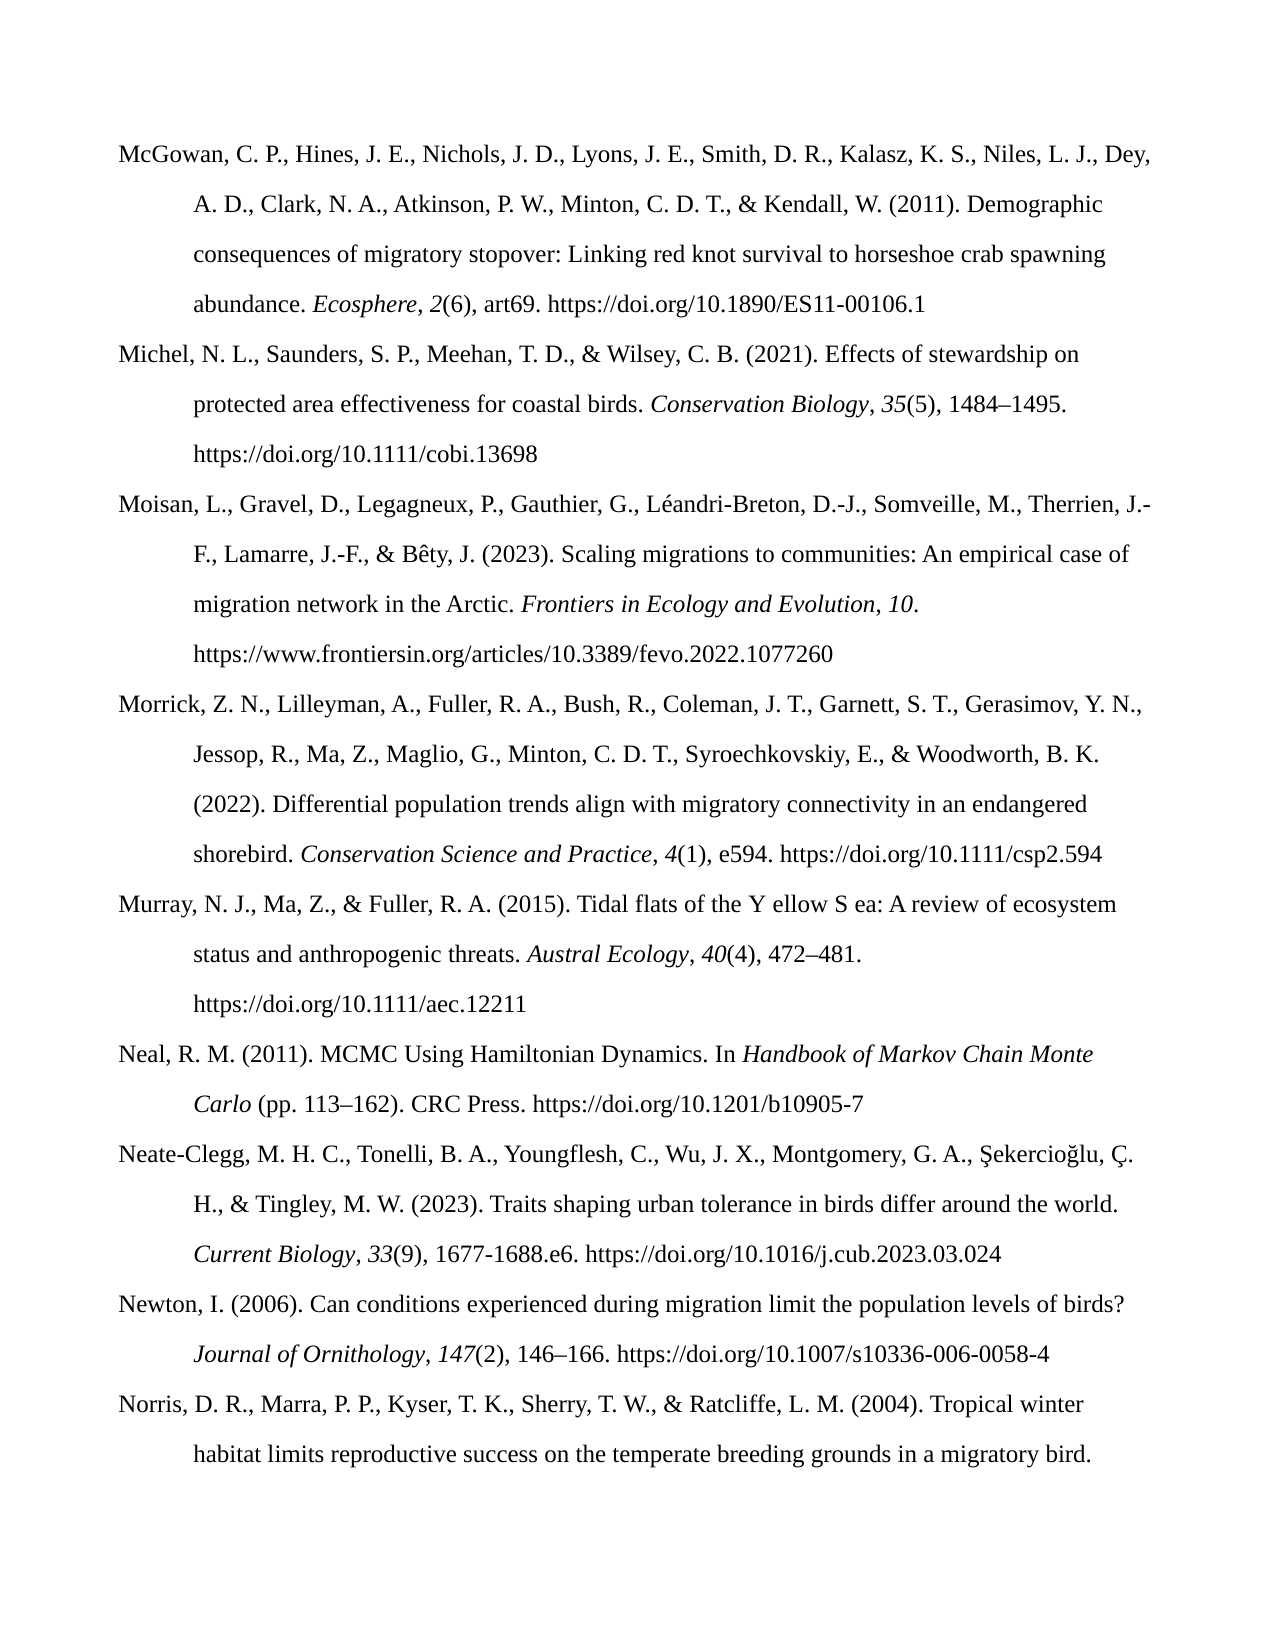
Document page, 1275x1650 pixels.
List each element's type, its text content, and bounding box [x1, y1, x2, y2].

text Neate-Clegg, M. H. C., Tonelli, B. A., Youngflesh, C., Wu, J. X., Montgomery, G. A., Şekercioğlu, Ç. H., & Tingley, M. W. (2023). Traits shaping urban tolerance in birds differ around the world. Current Biology, 33(9), 1677-1688.e6. https://doi.org/10.1016/j.cub.2023.03.024 [118, 1118, 1157, 1268]
text Norris, D. R., Marra, P. P., Kyser, T. K., Sherry, T. W., & Ratcliffe, L. M. (2004). Tropical winter habitat limits reproductive success on the temperate breeding grounds in a migratory bird. [118, 1368, 1157, 1468]
text Michel, N. L., Saunders, S. P., Meehan, T. D., & Wilsey, C. B. (2021). Effects of stewardship on protected area effectiveness for coastal birds. Conservation Biology, 35(5), 1484–1495. https://doi.org/10.1111/cobi.13698 [118, 318, 1157, 468]
text McGowan, C. P., Hines, J. E., Nichols, J. D., Lyons, J. E., Smith, D. R., Kalasz, K. S., Niles, L. J., Dey, A. D., Clark, N. A., Atkinson, P. W., Minton, C. D. T., & Kendall, W. (2011). Demographic consequences of migratory stopover: Linking red knot survival to horseshoe crab spawning abundance. Ecosphere, 2(6), art69. https://doi.org/10.1890/ES11-00106.1 [118, 118, 1157, 318]
text Murray, N. J., Ma, Z., & Fuller, R. A. (2015). Tidal flats of the Y ellow S ea: A review of ecosystem status and anthropogenic threats. Austral Ecology, 40(4), 472–481. https://doi.org/10.1111/aec.12211 [118, 868, 1157, 1018]
text Moisan, L., Gravel, D., Legagneux, P., Gauthier, G., Léandri-Breton, D.-J., Somveille, M., Therrien, J.-F., Lamarre, J.-F., & Bêty, J. (2023). Scaling migrations to communities: An empirical case of migration network in the Arctic. Frontiers in Ecology and Evolution, 10. https://www.frontiersin.org/articles/10.3389/fevo.2022.1077260 [118, 468, 1157, 668]
text Neal, R. M. (2011). MCMC Using Hamiltonian Dynamics. In Handbook of Markov Chain Monte Carlo (pp. 113–162). CRC Press. https://doi.org/10.1201/b10905-7 [118, 1018, 1157, 1118]
text Morrick, Z. N., Lilleyman, A., Fuller, R. A., Bush, R., Coleman, J. T., Garnett, S. T., Gerasimov, Y. N., Jessop, R., Ma, Z., Maglio, G., Minton, C. D. T., Syroechkovskiy, E., & Woodworth, B. K. (2022). Differential population trends align with migratory connectivity in an endangered shorebird. Conservation Science and Practice, 4(1), e594. https://doi.org/10.1111/csp2.594 [118, 668, 1157, 868]
text Newton, I. (2006). Can conditions experienced during migration limit the population levels of birds? Journal of Ornithology, 147(2), 146–166. https://doi.org/10.1007/s10336-006-0058-4 [118, 1268, 1157, 1368]
